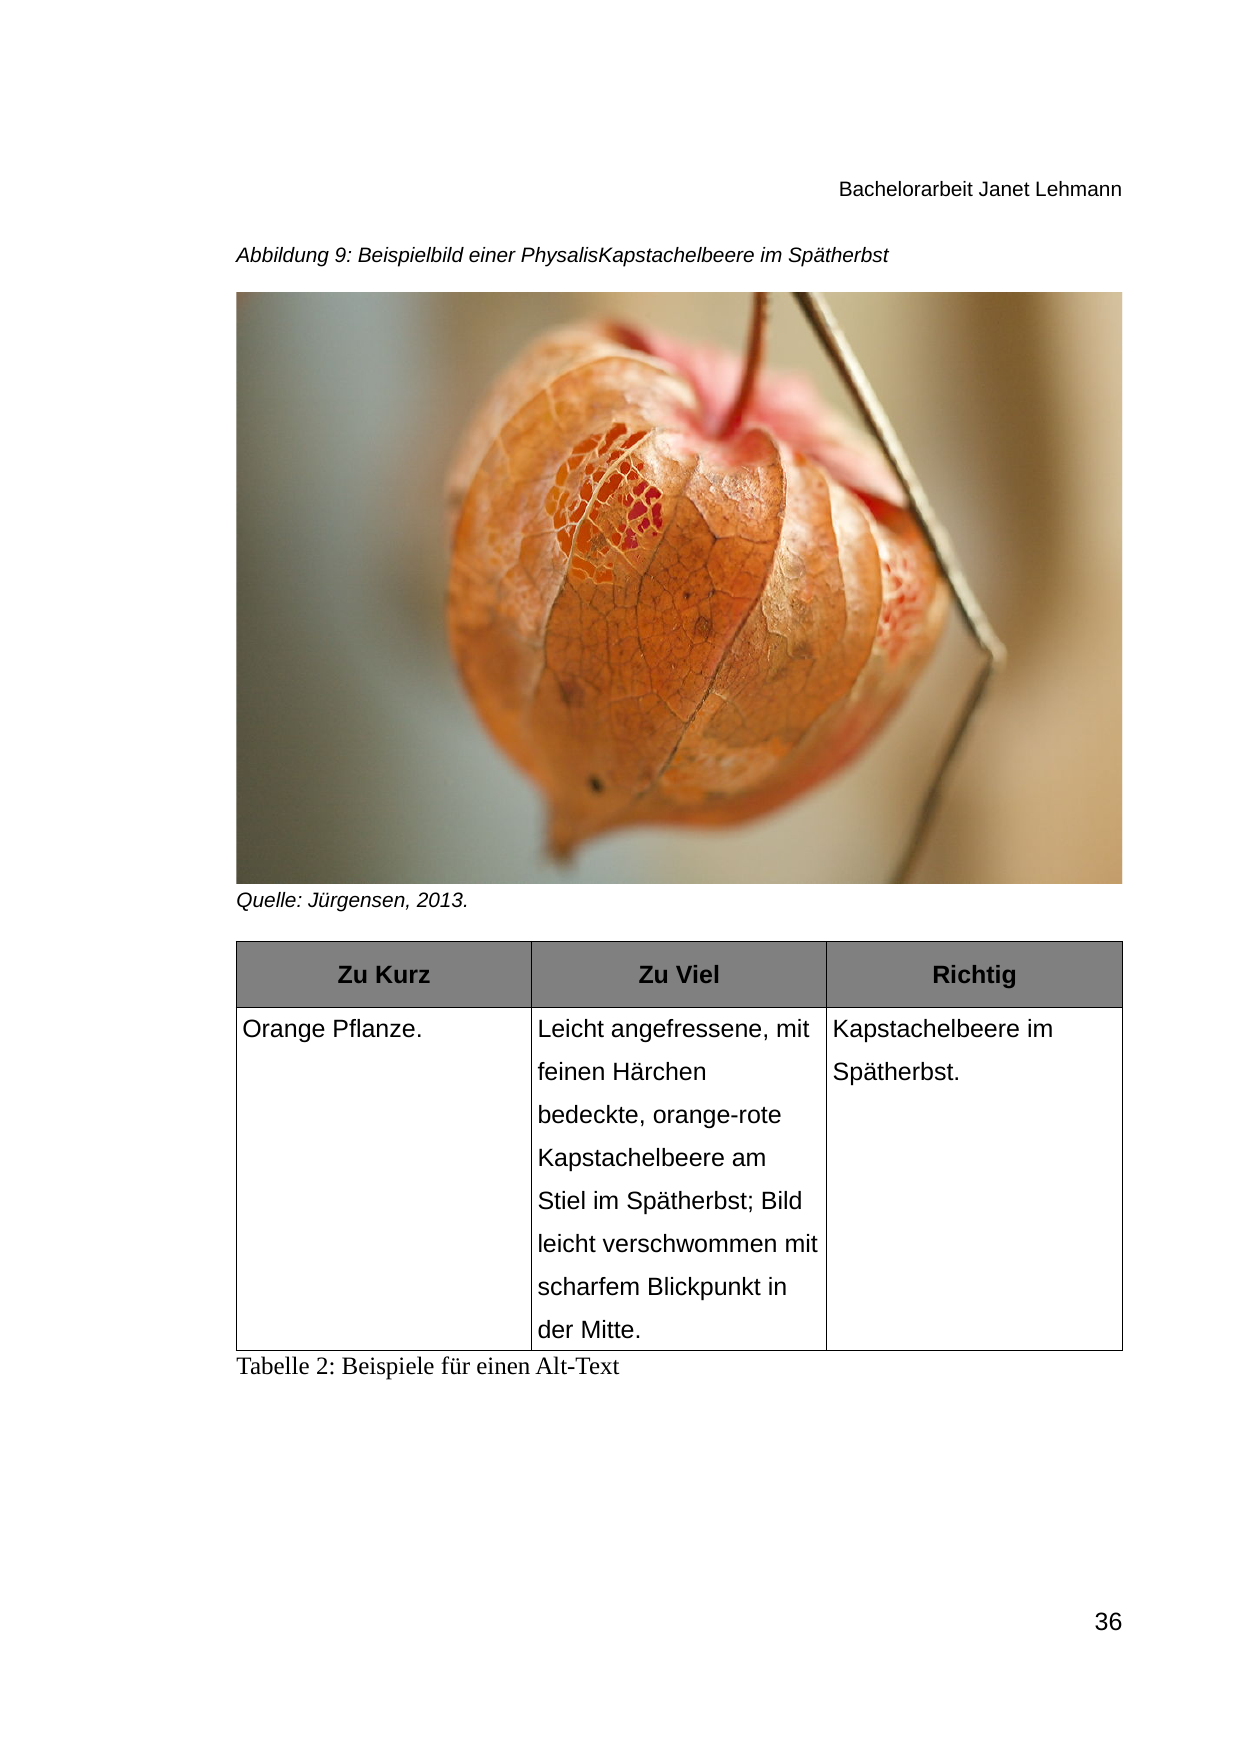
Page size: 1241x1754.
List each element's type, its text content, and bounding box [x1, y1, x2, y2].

table_header Zu Kurz [237, 942, 531, 1007]
table_header Richtig [827, 942, 1122, 1007]
text Abbildung 9: Beispielbild einer PhysalisKapstachelbeere im Spätherbst [236, 243, 1122, 267]
text Tabelle 2: Beispiele für einen Alt-Text [236, 1351, 1122, 1380]
table_header Zu Viel [532, 942, 826, 1007]
picture [236, 292, 1123, 884]
table_cell Orange Pflanze. [237, 1008, 531, 1350]
table_cell Leicht angefressene, mit feinen Härchen bedeckte, orange-rote Kapstachelbeere am Stiel im Spätherbst; Bild leicht verschwommen mit scharfem Blickpunkt in der Mitte. [532, 1008, 826, 1350]
text Quelle: Jürgensen, 2013. [236, 884, 1122, 912]
table_cell Kapstachelbeere im Spätherbst. [827, 1008, 1122, 1350]
